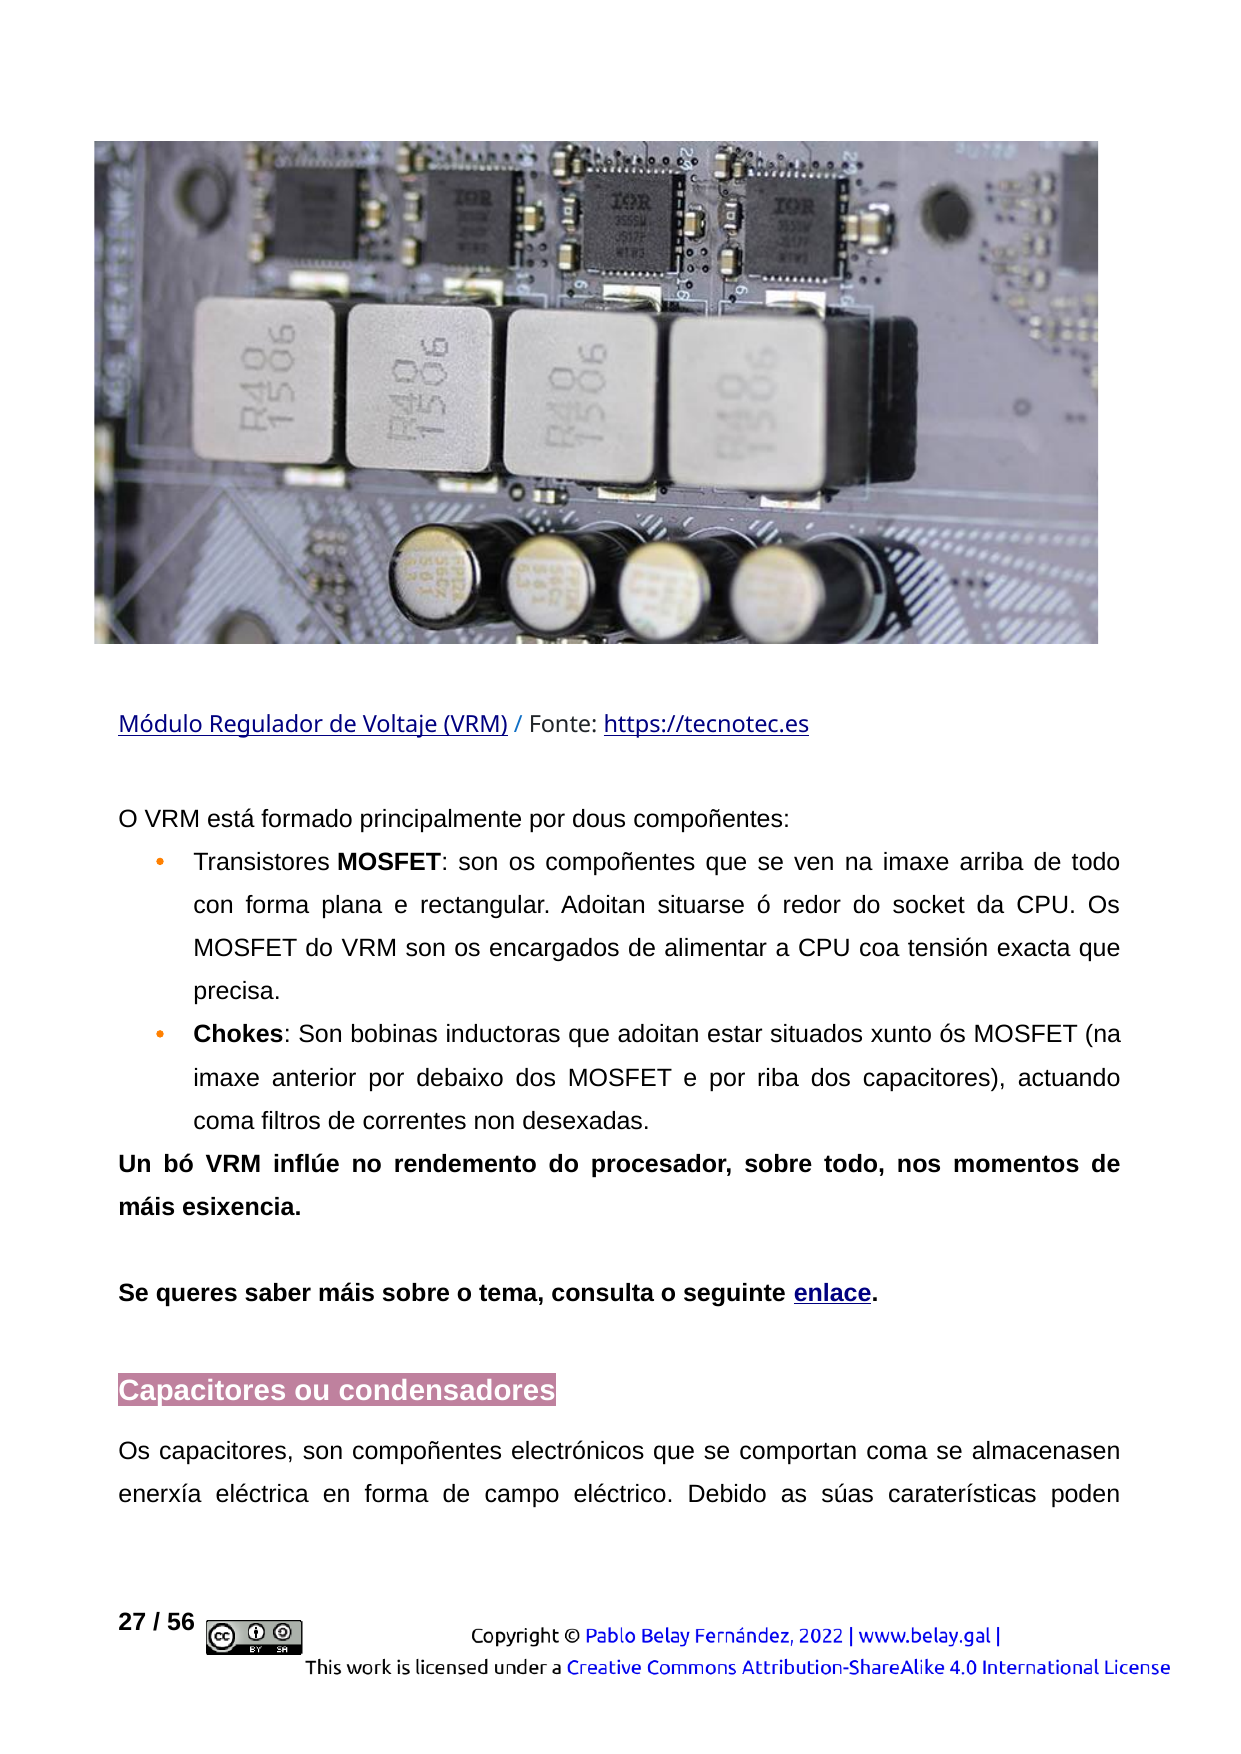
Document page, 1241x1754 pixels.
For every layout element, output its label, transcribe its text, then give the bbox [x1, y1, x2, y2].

text Un bó VRM inflúe no rendemento do procesador, sobre todo, nos momentos de máis esixencia. [118, 1149, 1122, 1221]
picture [200, 1604, 1205, 1690]
text O VRM está formado principalmente por dous compoñentes: [118, 803, 1122, 832]
list Chokes: Son bobinas inductoras que adoitan estar situados xunto ós MOSFET (na imaxe anterior por debaixo dos MOSFET e por riba dos capacitores), actuando coma filtros de correntes non desexadas. [156, 1019, 1122, 1134]
list Transistores MOSFET: son os compoñentes que se ven na imaxe arriba de todo con forma plana e rectangular. Adoitan situarse ó redor do socket da CPU. Os MOSFET do VRM son os encargados de alimentar a CPU coa tensión exacta que precisa. [156, 847, 1122, 1005]
text Módulo Regulador de Voltaje (VRM) / Fonte: https://tecnotec.es [118, 708, 1122, 740]
picture [94, 141, 1099, 644]
text Se queres saber máis sobre o tema, consulta o seguinte enlace. [118, 1278, 1122, 1307]
subtitle Capacitores ou condensadores [556, 1373, 1122, 1406]
text Os capacitores, son compoñentes electrónicos que se comportan coma se almacenasen enerxía eléctrica en forma de campo eléctrico. Debido as súas caraterísticas poden [118, 1436, 1122, 1508]
